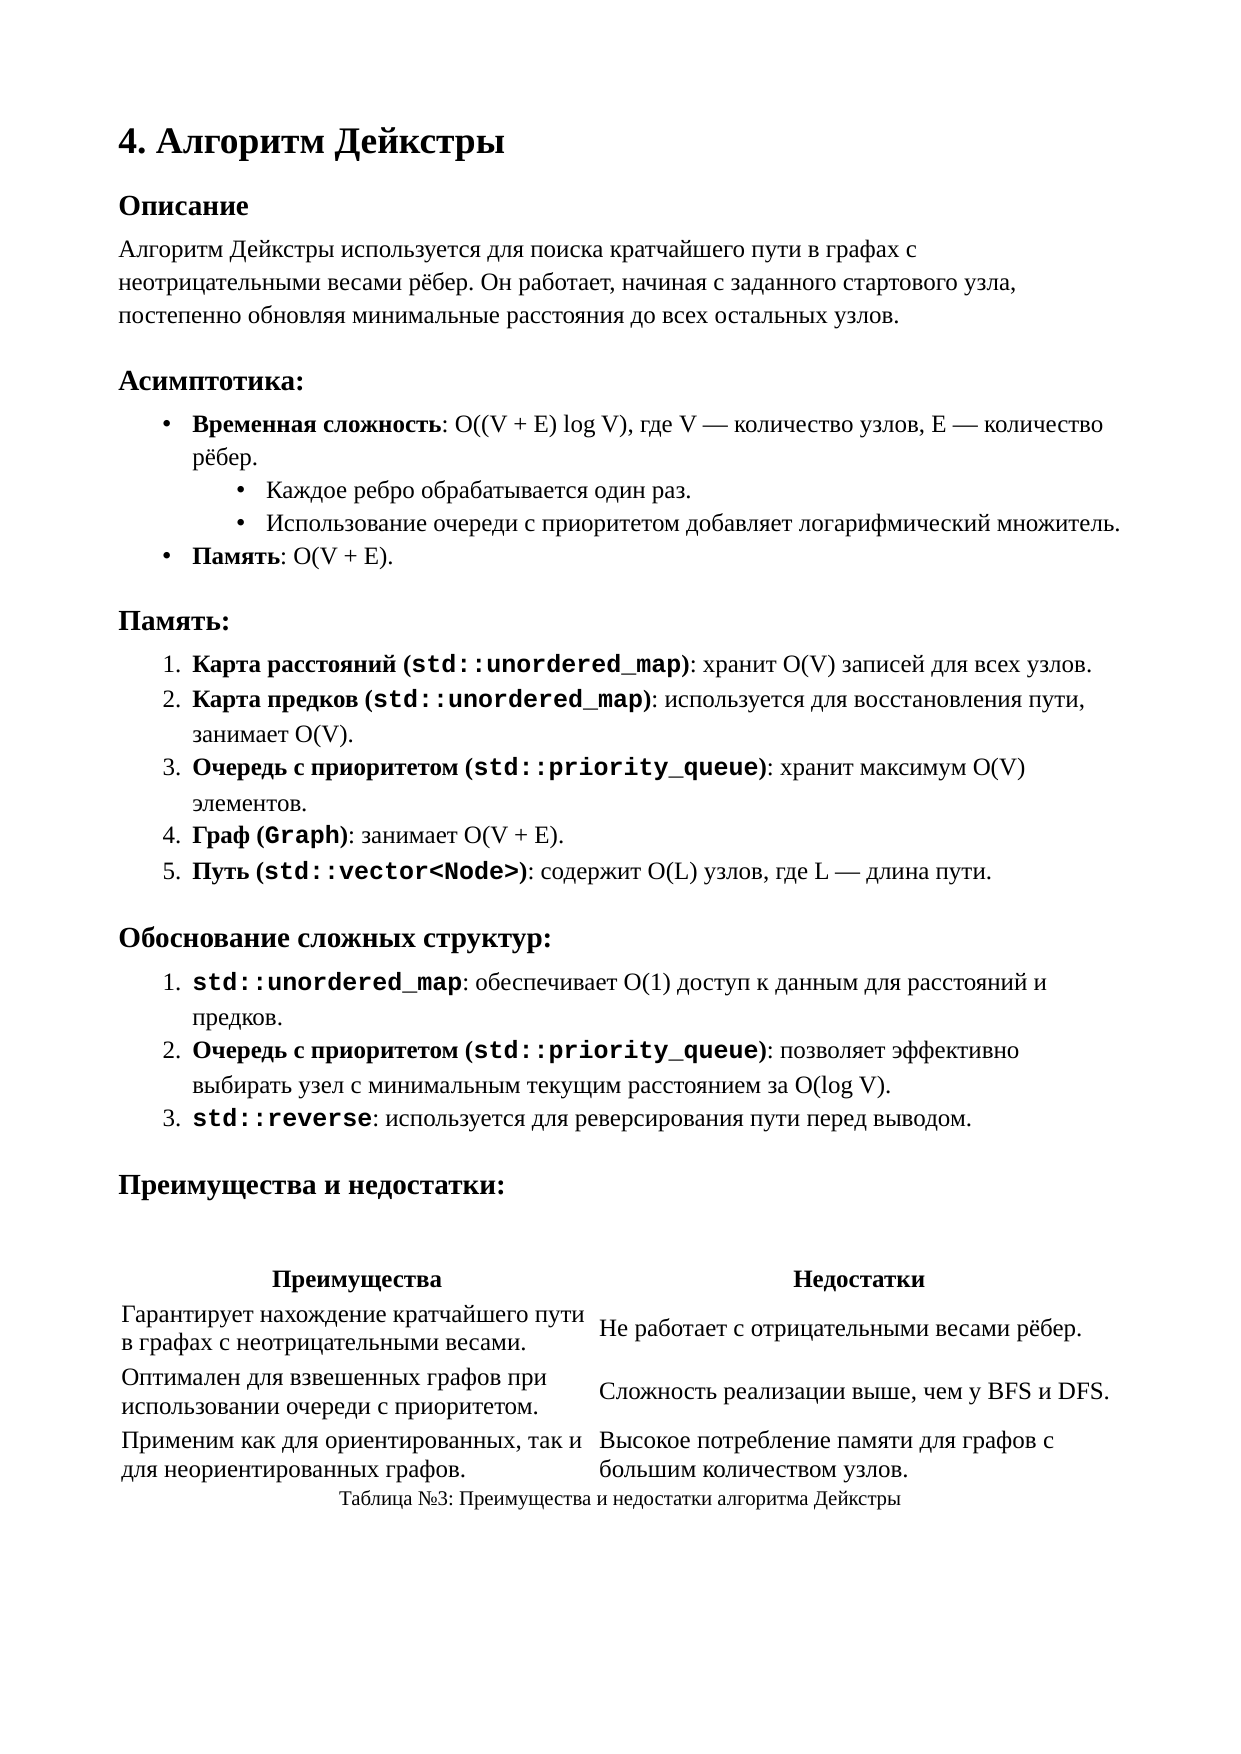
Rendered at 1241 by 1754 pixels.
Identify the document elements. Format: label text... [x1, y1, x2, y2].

list Каждое ребро обрабатывается один раз. [236, 475, 1122, 503]
subtitle Описание [118, 188, 1122, 222]
table_header Преимущества [118, 1261, 596, 1296]
subtitle Преимущества и недостатки: [118, 1167, 1122, 1201]
list std::reverse: используется для реверсирования пути перед выводом. [162, 1103, 1122, 1134]
list Очередь с приоритетом (std::priority_queue): хранит максимум O(V) элементов. [162, 752, 1122, 816]
list Очередь с приоритетом (std::priority_queue): позволяет эффективно выбирать узел с минимальным текущим расстоянием за O(log V). [162, 1035, 1122, 1099]
list Память: O(V + E). [162, 541, 1122, 569]
subtitle 4. Алгоритм Дейкстры [118, 118, 1122, 161]
list Временная сложность: O((V + E) log V), где V — количество узлов, E — количество рёбер. [162, 409, 1122, 470]
list std::unordered_map: обеспечивает O(1) доступ к данным для расстояний и предков. [162, 967, 1122, 1031]
list Путь (std::vector<Node>): содержит O(L) узлов, где L — длина пути. [162, 856, 1122, 887]
subtitle Асимптотика: [118, 363, 1122, 396]
text Алгоритм Дейкстры используется для поиска кратчайшего пути в графах с неотрицательными весами рёбер. Он работает, начиная с заданного стартового узла, постепенно обновляя минимальные расстояния до всех остальных узлов. [118, 234, 1122, 329]
table_header Гарантирует нахождение кратчайшего пути в графах с неотрицательными весами. [118, 1296, 596, 1359]
table_header Не работает с отрицательными весами рёбер. [596, 1296, 1122, 1359]
text Таблица №3: Преимущества и недостатки алгоритма Дейкстры [118, 1486, 1122, 1510]
list Карта расстояний (std::unordered_map): хранит O(V) записей для всех узлов. [162, 649, 1122, 680]
table_header Оптимален для взвешенных графов при использовании очереди с приоритетом. [118, 1359, 596, 1422]
table_header Сложность реализации выше, чем у BFS и DFS. [596, 1359, 1122, 1422]
list Граф (Graph): занимает O(V + E). [162, 821, 1122, 851]
list Использование очереди с приоритетом добавляет логарифмический множитель. [236, 508, 1122, 536]
table_header Применим как для ориентированных, так и для неориентированных графов. [118, 1423, 596, 1486]
table_header Высокое потребление памяти для графов с большим количеством узлов. [596, 1423, 1122, 1486]
subtitle Память: [118, 603, 1122, 636]
list Карта предков (std::unordered_map): используется для восстановления пути, занимает O(V). [162, 684, 1122, 748]
table_header Недостатки [596, 1261, 1122, 1296]
subtitle Обоснование сложных структур: [118, 921, 1122, 954]
